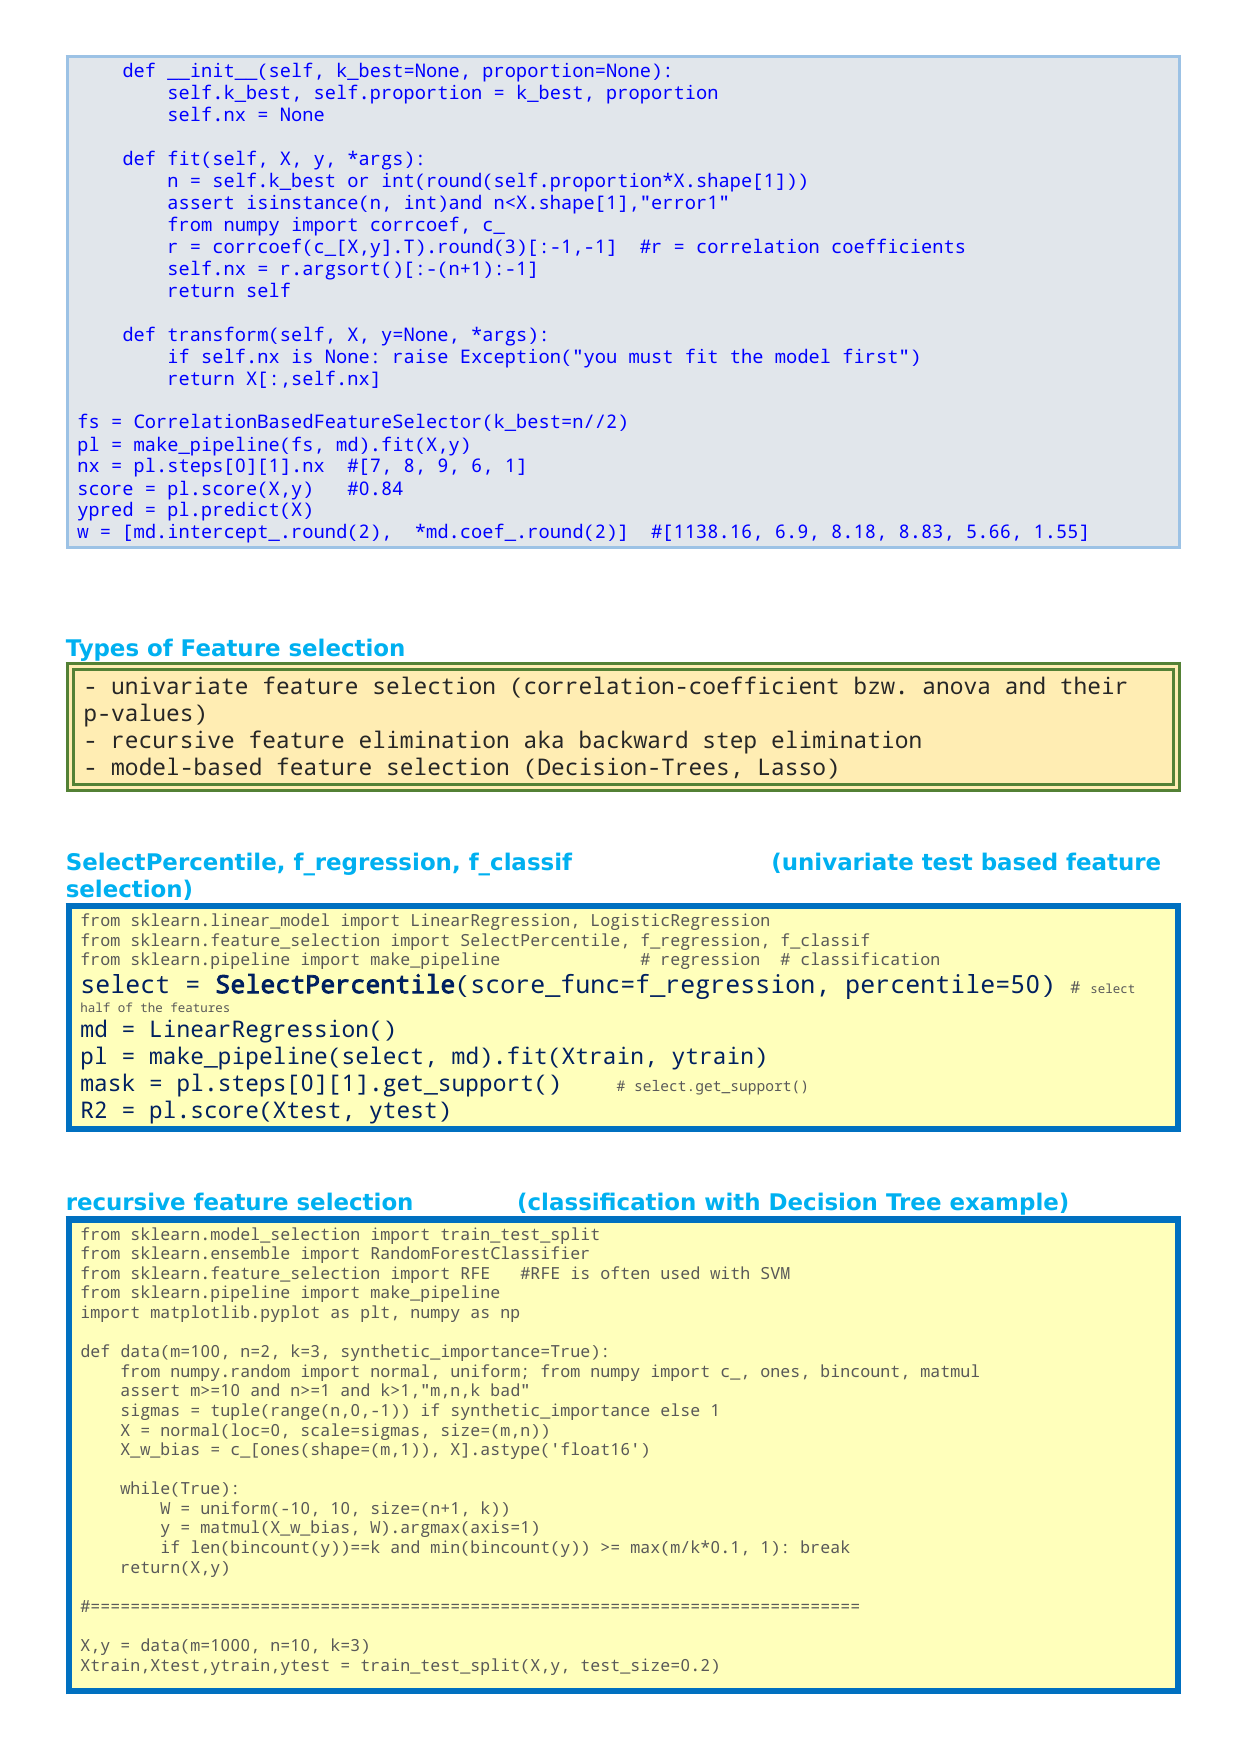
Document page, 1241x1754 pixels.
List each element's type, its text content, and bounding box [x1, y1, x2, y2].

text from sklearn.ensemble import RandomForestClassifier [72, 1236, 1175, 1255]
text md = LinearRegression() [72, 1008, 1175, 1035]
text nx = pl.steps[0][1].nx #[7, 8, 9, 6, 1] [69, 450, 1178, 472]
text - univariate feature selection (correlation-coefficient bzw. anova and their p-values) [69, 665, 1178, 715]
text fs = CorrelationBasedFeatureSelector(k_best=n//2) [69, 406, 1178, 428]
text if self.nx is None: raise Exception("you must fit the model first") [69, 340, 1178, 362]
text self.k_best, self.proportion = k_best, proportion [69, 77, 1178, 99]
text def transform(self, X, y=None, *args): [69, 318, 1178, 340]
text score = pl.score(X,y) #0.84 [69, 472, 1178, 494]
text pl = make_pipeline(select, md).fit(Xtrain, ytrain) [72, 1035, 1175, 1062]
text return X[:,self.nx] [69, 362, 1178, 384]
title SelectPercentile, f_regression, f_classif (univariate test based feature selection) [66, 849, 1181, 903]
text self.nx = r.argsort()[:-(n+1):-1] [69, 252, 1178, 274]
text n = self.k_best or int(round(self.proportion*X.shape[1])) [69, 164, 1178, 187]
title recursive feature selection (classification with Decision Tree example) [66, 1189, 1181, 1216]
text #============================================================================= [72, 1588, 1175, 1608]
text assert isinstance(n, int)and n<X.shape[1],"error1" [69, 187, 1178, 208]
text from numpy.random import normal, uniform; from numpy import c_, ones, bincount, matmul [72, 1353, 1175, 1373]
text w = [md.intercept_.round(2), *md.coef_.round(2)] #[1138.16, 6.9, 8.18, 8.83, 5.66, 1.55] [69, 516, 1178, 546]
title Types of Feature selection [66, 635, 1181, 662]
text from sklearn.linear_model import LinearRegression, LogisticRegression [72, 909, 1175, 922]
text R2 = pl.score(Xtest, ytest) [72, 1088, 1175, 1126]
text from sklearn.pipeline import make_pipeline [72, 1275, 1175, 1294]
text return self [69, 274, 1178, 296]
text import matplotlib.pyplot as plt, numpy as np [72, 1294, 1175, 1314]
text X_w_bias = c_[ones(shape=(m,1)), X].astype('float16') [72, 1432, 1175, 1451]
text ypred = pl.predict(X) [69, 494, 1178, 516]
text if len(bincount(y))==k and min(bincount(y)) >= max(m/k*0.1, 1): break [72, 1529, 1175, 1549]
text assert m>=10 and n>=1 and k>1,"m,n,k bad" [72, 1373, 1175, 1392]
text X = normal(loc=0, scale=sigmas, size=(m,n)) [72, 1412, 1175, 1432]
text from sklearn.feature_selection import RFE #RFE is often used with SVM [72, 1255, 1175, 1275]
text self.nx = None [69, 99, 1178, 121]
text Xtrain,Xtest,ytrain,ytest = train_test_split(X,y, test_size=0.2) [72, 1647, 1175, 1667]
text from sklearn.feature_selection import SelectPercentile, f_regression, f_classif [72, 922, 1175, 942]
text from sklearn.model_selection import train_test_split [72, 1223, 1175, 1236]
text from numpy import corrcoef, c_ [69, 208, 1178, 231]
text from sklearn.pipeline import make_pipeline # regression # classification [72, 942, 1175, 962]
text r = corrcoef(c_[X,y].T).round(3)[:-1,-1] #r = correlation coefficients [69, 231, 1178, 252]
text def __init__(self, k_best=None, proportion=None): [69, 58, 1178, 77]
text def data(m=100, n=2, k=3, synthetic_importance=True): [72, 1334, 1175, 1353]
text sigmas = tuple(range(n,0,-1)) if synthetic_importance else 1 [72, 1392, 1175, 1412]
text return(X,y) [72, 1549, 1175, 1569]
text pl = make_pipeline(fs, md).fit(X,y) [69, 428, 1178, 450]
text X,y = data(m=1000, n=10, k=3) [72, 1627, 1175, 1647]
text y = matmul(X_w_bias, W).argmax(axis=1) [72, 1510, 1175, 1529]
text def fit(self, X, y, *args): [69, 143, 1178, 164]
text while(True): [72, 1471, 1175, 1490]
text - model-based feature selection (Decision-Trees, Lasso) [69, 742, 1178, 789]
text - recursive feature elimination aka backward step elimination [75, 715, 1172, 742]
text W = uniform(-10, 10, size=(n+1, k)) [72, 1490, 1175, 1510]
text mask = pl.steps[0][1].get_support() # select.get_support() [72, 1062, 1175, 1088]
text select = SelectPercentile(score_func=f_regression, percentile=50) # select half of the features [72, 962, 1175, 1008]
